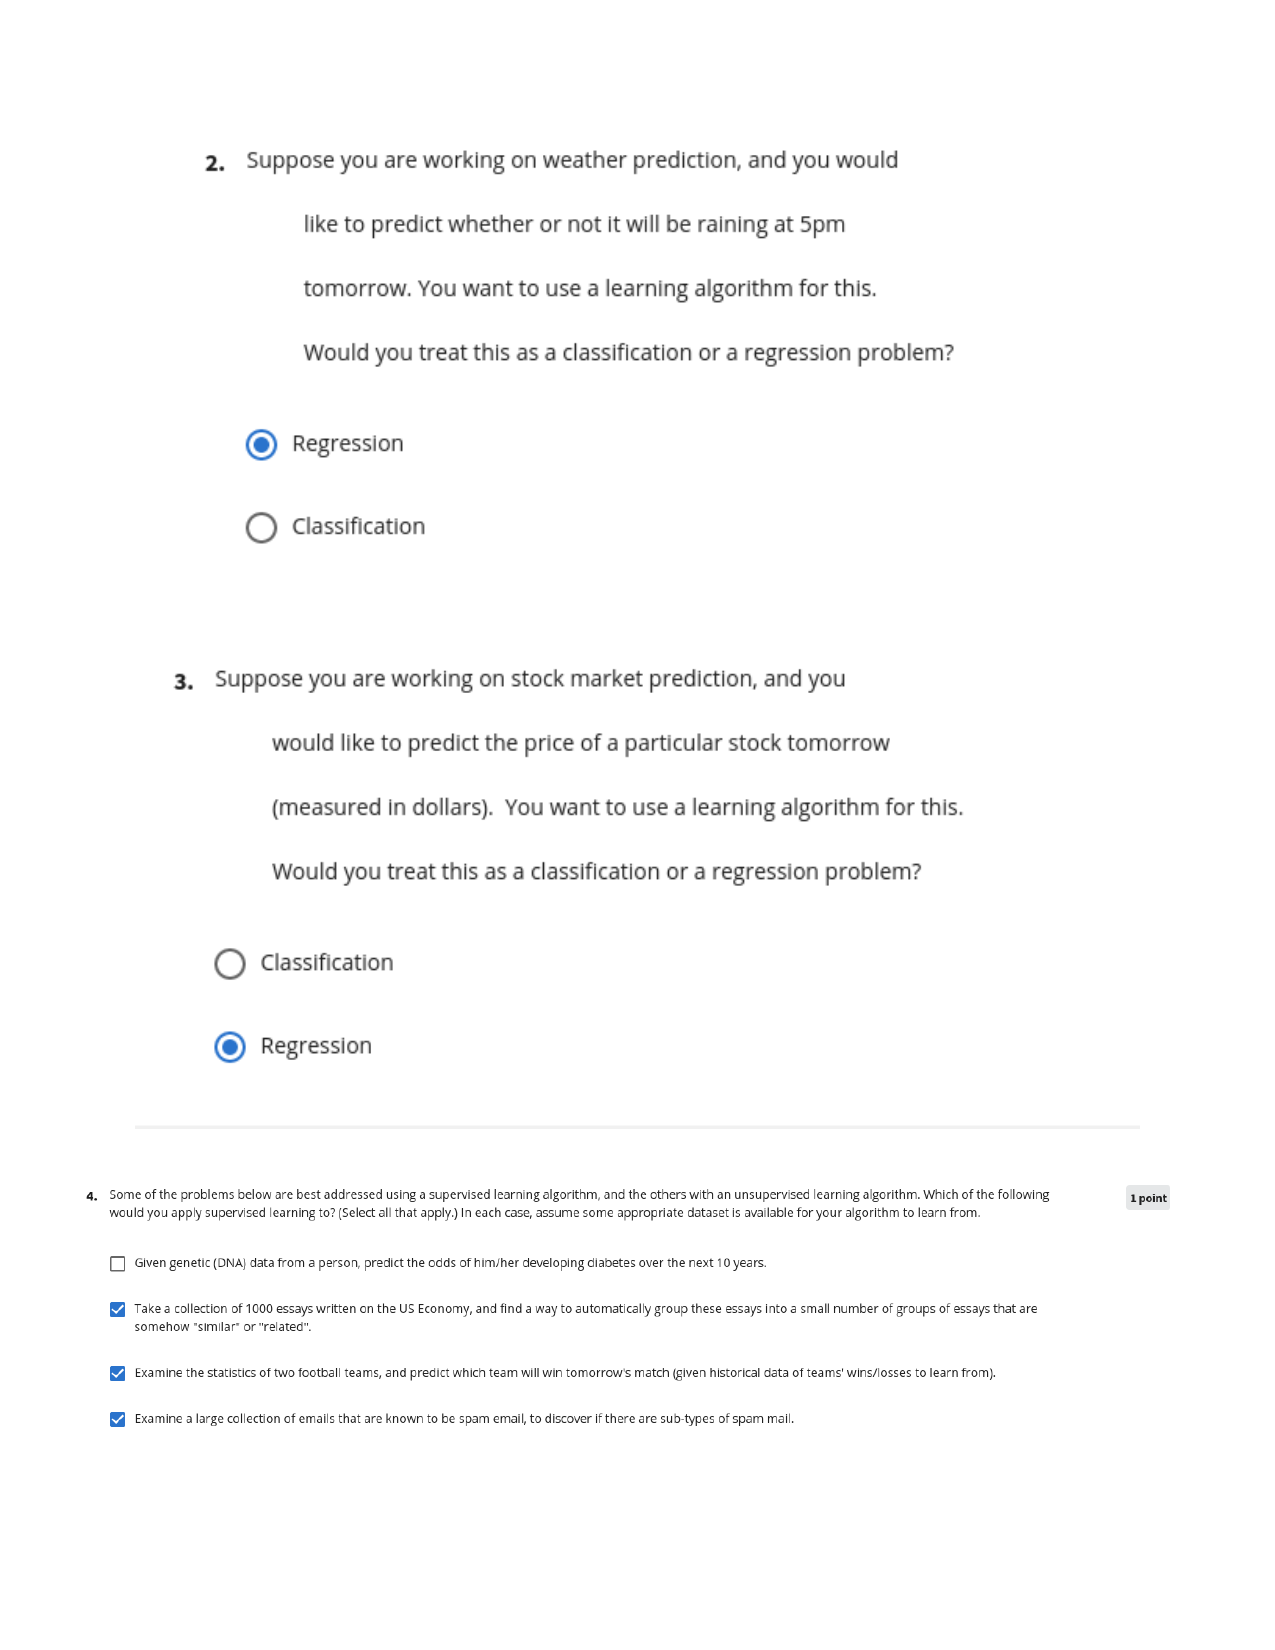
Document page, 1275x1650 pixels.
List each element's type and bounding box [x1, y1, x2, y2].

picture [135, 614, 1140, 1129]
picture [171, 118, 1104, 586]
picture [74, 1156, 1201, 1458]
